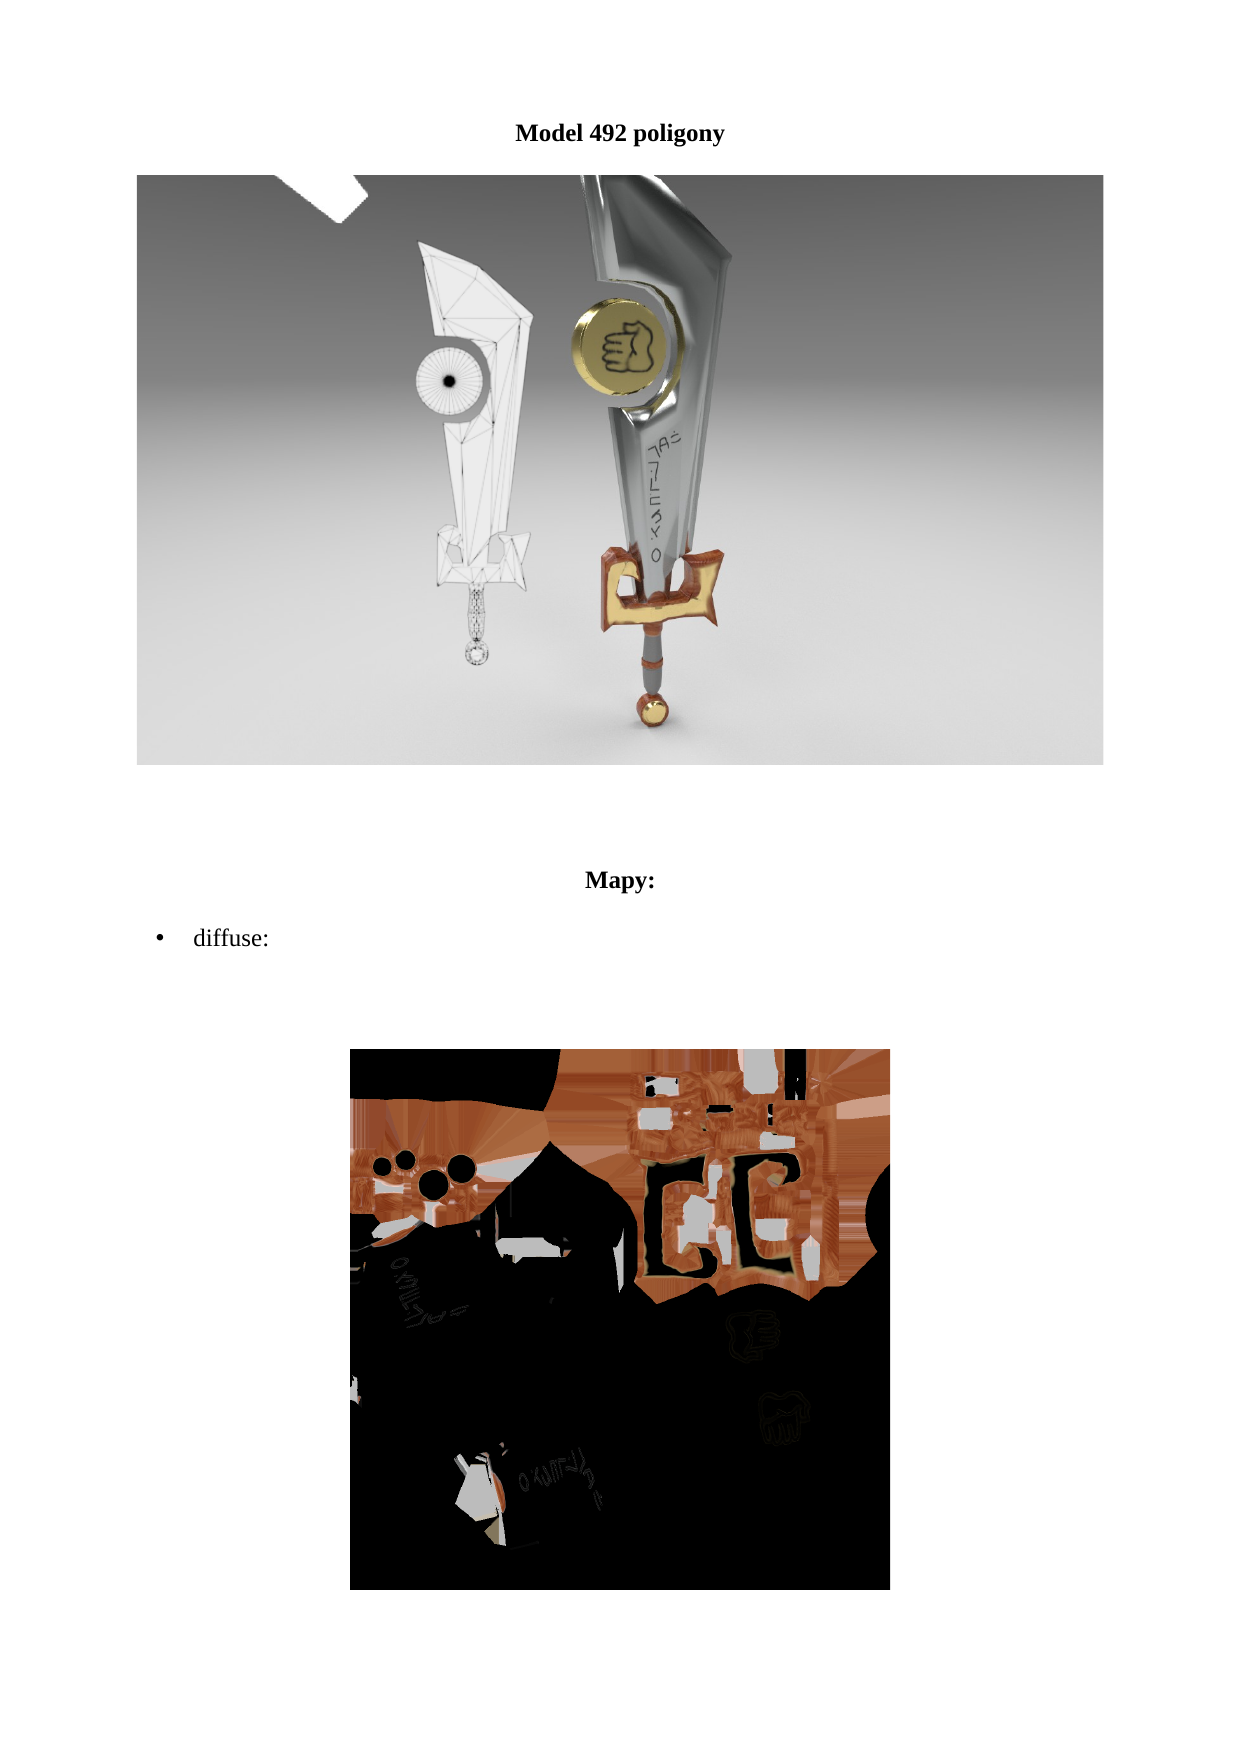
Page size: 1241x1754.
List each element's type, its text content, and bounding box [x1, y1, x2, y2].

picture [350, 1049, 891, 1590]
text Mapy: [118, 866, 1122, 894]
list diffuse: [156, 923, 1122, 952]
text Model 492 poligony [118, 118, 1122, 147]
picture [44, 175, 1104, 830]
